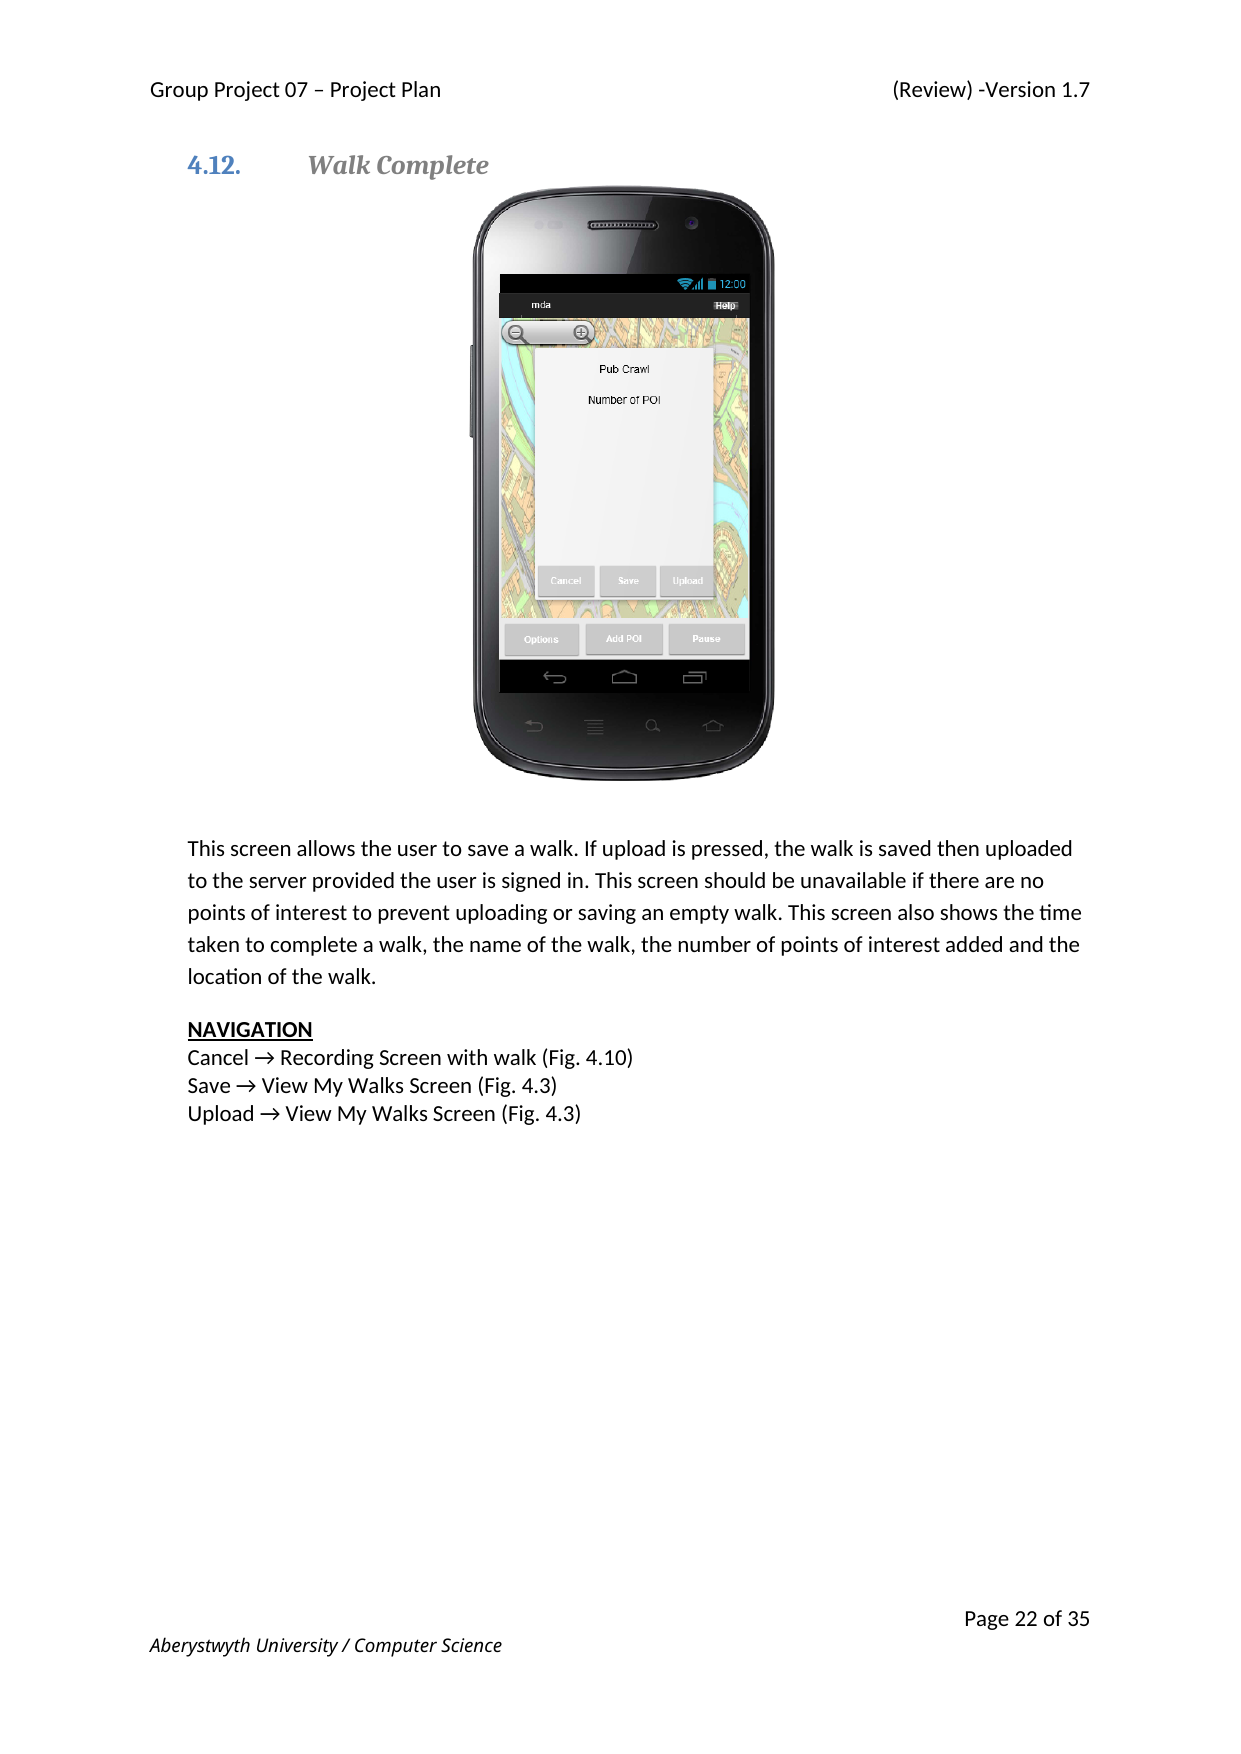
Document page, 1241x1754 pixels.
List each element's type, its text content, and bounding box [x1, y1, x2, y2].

text Upload → View My Walks Screen (Fig. 4.3) [187, 1099, 1090, 1127]
text This screen allows the user to save a walk. If upload is pressed, the walk is saved then uploaded to the server provided the user is signed in. This screen should be unavailable if there are no points of interest to prevent uploading or saving an empty walk. This screen also shows the time taken to complete a walk, the name of the walk, the number of points of interest added and the location of the walk. [187, 834, 1090, 990]
text Save → View My Walks Screen (Fig. 4.3) [187, 1071, 1090, 1099]
subtitle Walk Complete [187, 150, 1090, 181]
text Cancel → Recording Screen with walk (Fig. 4.10) [187, 1043, 1090, 1071]
text NAVIGATION [187, 1015, 1090, 1043]
